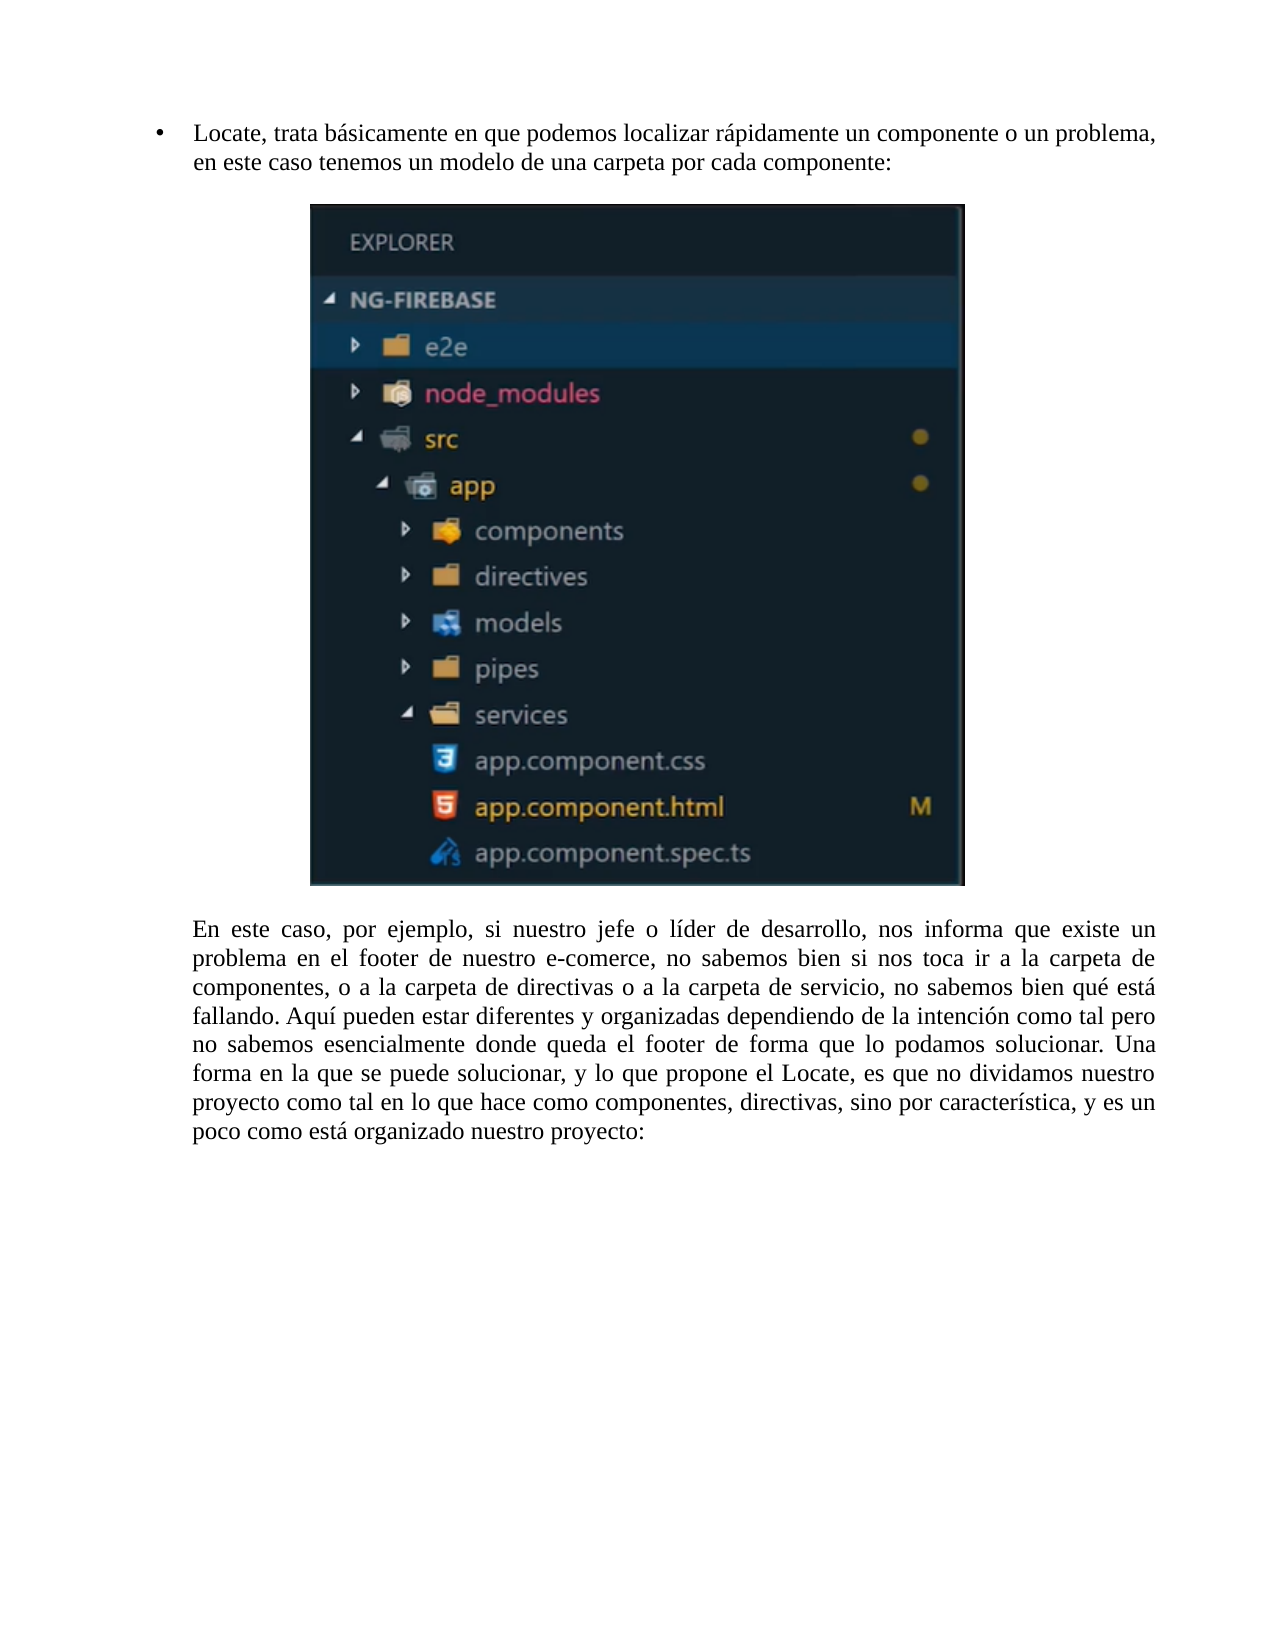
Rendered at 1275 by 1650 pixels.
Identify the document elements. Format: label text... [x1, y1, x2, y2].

text En este caso, por ejemplo, si nuestro jefe o líder de desarrollo, nos informa que existe un problema en el footer de nuestro e-comerce, no sabemos bien si nos toca ir a la carpeta de componentes, o a la carpeta de directivas o a la carpeta de servicio, no sabemos bien qué está fallando. Aquí pueden estar diferentes y organizadas dependiendo de la intención como tal pero no sabemos esencialmente donde queda el footer de forma que lo podamos solucionar. Una forma en la que se puede solucionar, y lo que propone el Locate, es que no dividamos nuestro proyecto como tal en lo que hace como componentes, directivas, sino por característica, y es un poco como está organizado nuestro proyecto: [192, 914, 1157, 1144]
list Locate, trata básicamente en que podemos localizar rápidamente un componente o un problema, en este caso tenemos un modelo de una carpeta por cada componente: [156, 118, 1157, 176]
